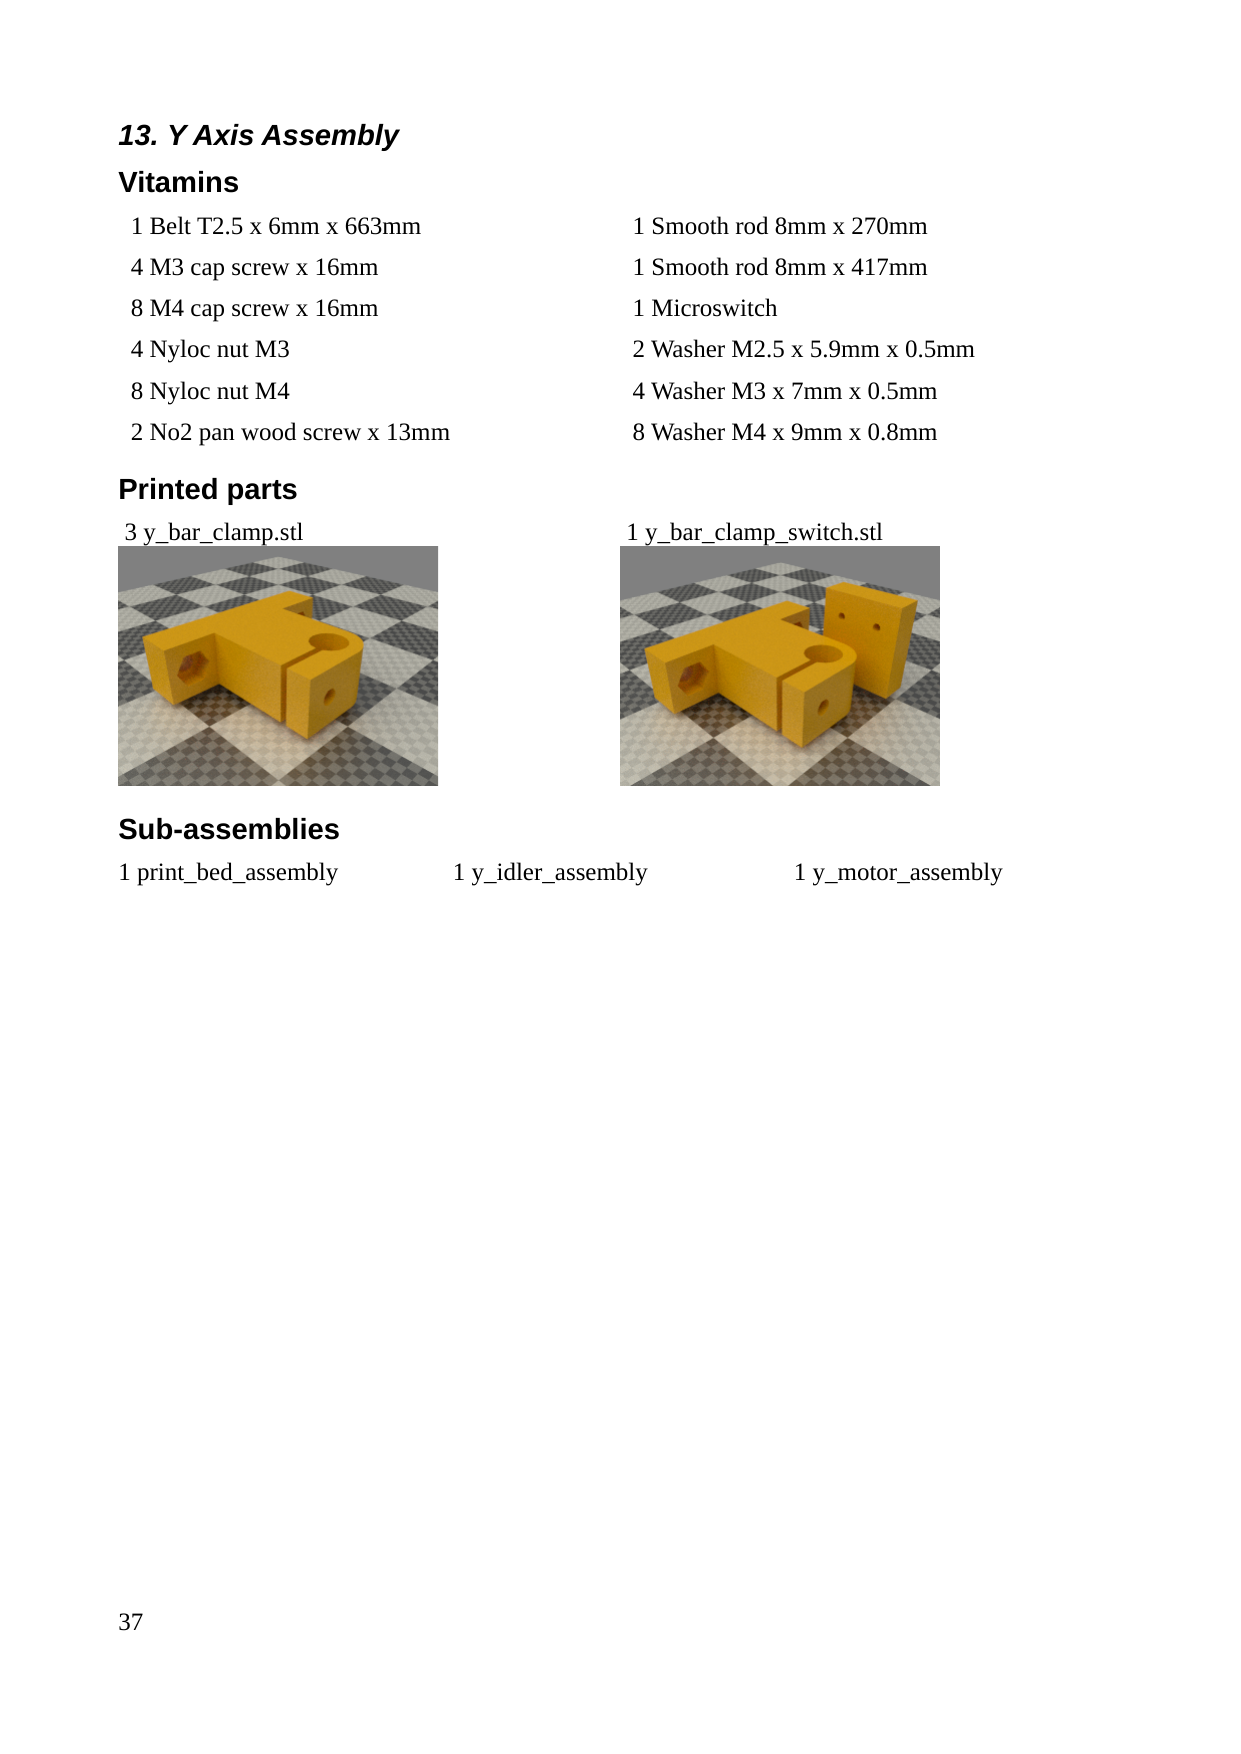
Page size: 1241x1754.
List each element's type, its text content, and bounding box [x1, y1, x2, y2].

picture [620, 546, 940, 786]
table_header 1 y_idler_assembly [453, 858, 787, 1181]
table_header 1 Belt T2.5 x 6mm x 663mm 4 M3 cap screw x 16mm 8 M4 cap screw x 16mm 4 Nyloc nut M3 8 Nyloc nut M4 2 No2 pan wood screw x 13mm [118, 211, 620, 458]
subtitle Sub-assemblies [118, 812, 1122, 846]
table_header 1 y_bar_clamp_switch.stl [620, 517, 1122, 798]
table_header 1 Smooth rod 8mm x 270mm 1 Smooth rod 8mm x 417mm 1 Microswitch 2 Washer M2.5 x 5.9mm x 0.5mm 4 Washer M3 x 7mm x 0.5mm 8 Washer M4 x 9mm x 0.8mm [620, 211, 1122, 458]
subtitle Vitamins [118, 165, 1122, 199]
table_header 1 print_bed_assembly [118, 858, 453, 1181]
table_header 3 y_bar_clamp.stl [118, 517, 620, 798]
subtitle Printed parts [118, 472, 1122, 505]
table_header 1 y_motor_assembly [788, 858, 1122, 1181]
picture [118, 546, 439, 786]
subtitle Y Axis Assembly [118, 118, 1122, 152]
